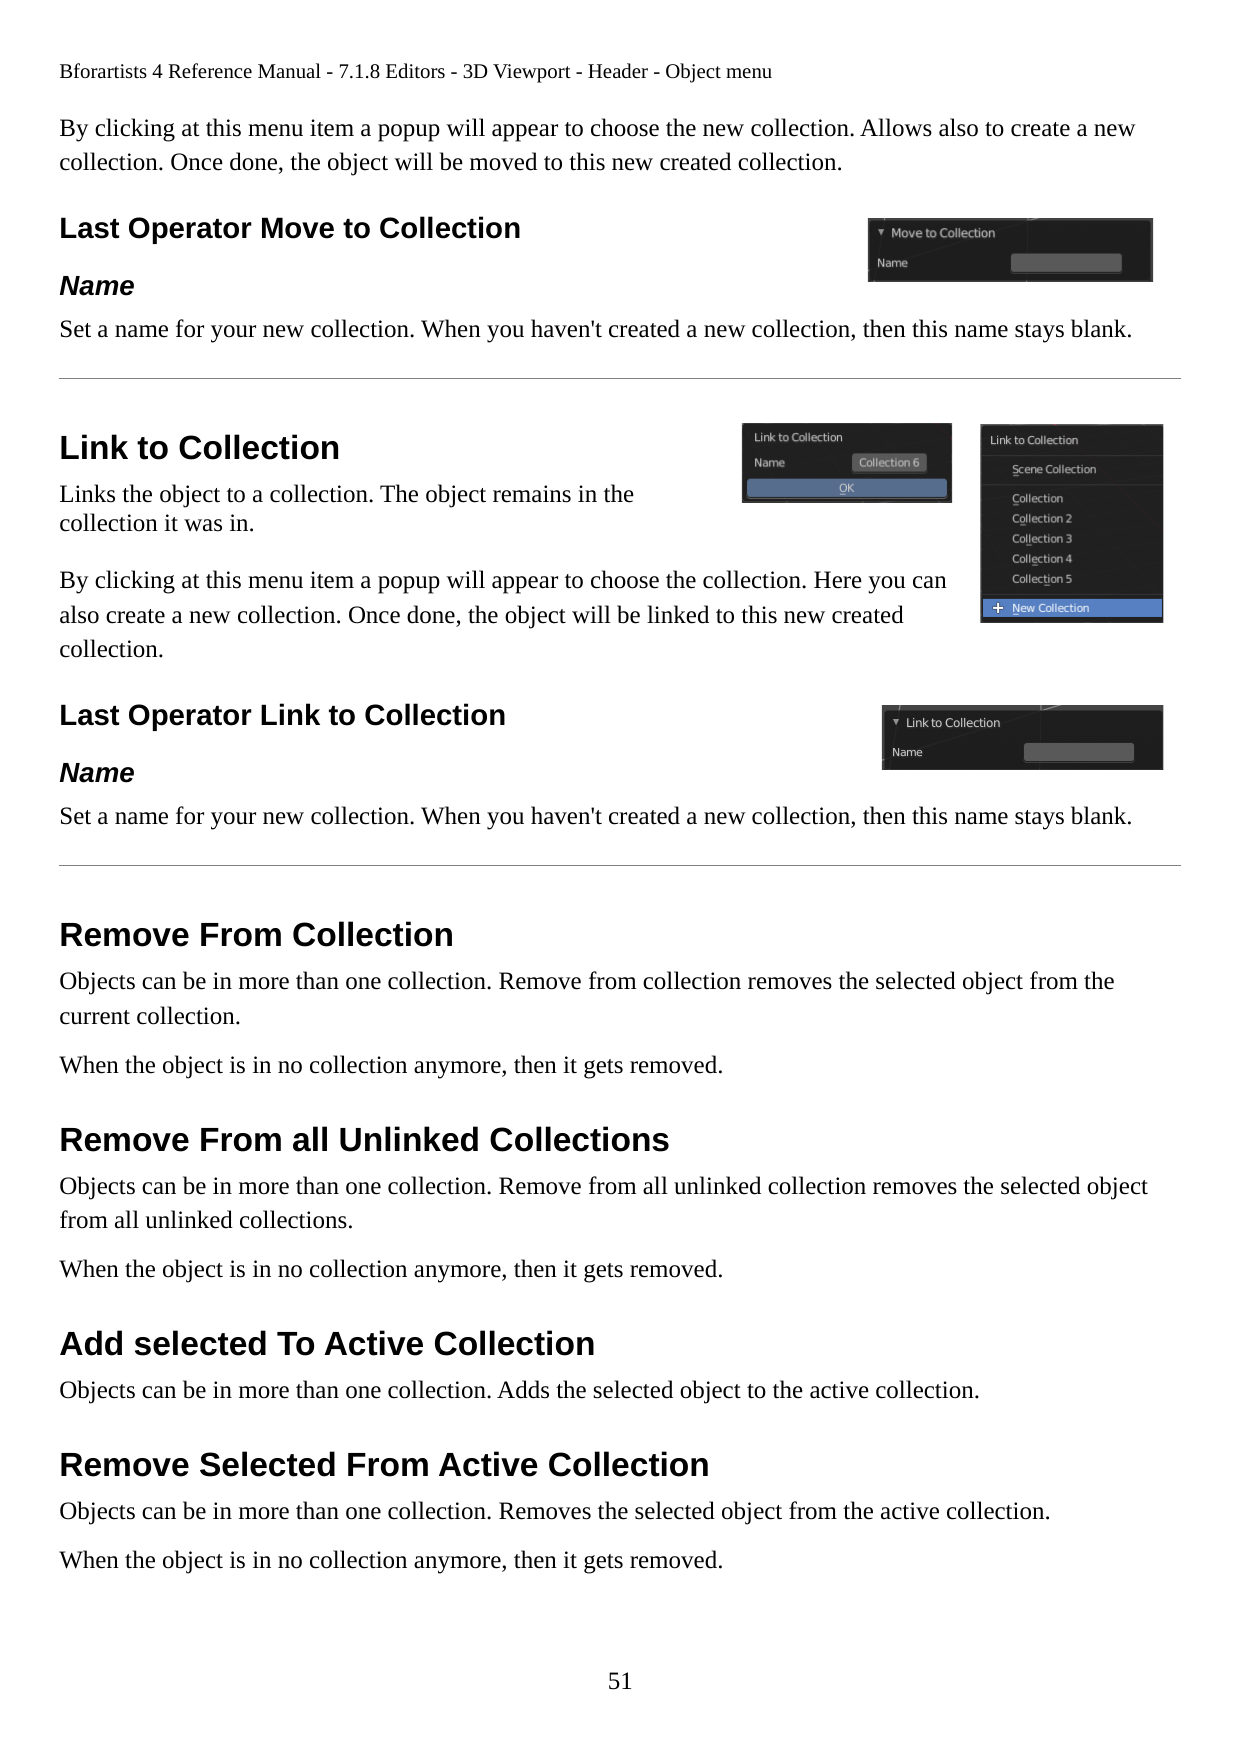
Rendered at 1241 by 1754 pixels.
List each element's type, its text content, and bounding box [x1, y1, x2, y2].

text When the object is in no collection anymore, then it gets removed. [59, 1546, 1181, 1574]
text By clicking at this menu item a popup will appear to choose the collection. Here you can also create a new collection. Once done, the object will be linked to this new created collection. [59, 565, 1181, 663]
subtitle Link to Collection [59, 428, 741, 467]
picture [741, 423, 953, 503]
picture [881, 705, 1164, 770]
picture [980, 424, 1164, 623]
subtitle Remove Selected From Active Collection [59, 1445, 1181, 1484]
text Objects can be in more than one collection. Removes the selected object from the active collection. [59, 1496, 1181, 1525]
subtitle [1164, 428, 1181, 467]
subtitle Remove From Collection [59, 915, 1181, 954]
subtitle Add selected To Active Collection [59, 1324, 1181, 1363]
subtitle Last Operator Link to Collection [59, 698, 1181, 732]
subtitle Remove From all Unlinked Collections [59, 1120, 1181, 1158]
text Set a name for your new collection. When you haven't created a new collection, then this name stays blank. [59, 801, 1181, 830]
text When the object is in no collection anymore, then it gets removed. [59, 1254, 1181, 1283]
subtitle [953, 428, 980, 467]
text When the object is in no collection anymore, then it gets removed. [59, 1050, 1181, 1078]
subtitle Last Operator Move to Collection [59, 211, 1181, 244]
text Set a name for your new collection. When you haven't created a new collection, then this name stays blank. [59, 314, 1181, 343]
subtitle Name [59, 269, 1181, 301]
text By clicking at this menu item a popup will appear to choose the new collection. Allows also to create a new collection. Once done, the object will be moved to this new created collection. [59, 113, 1181, 176]
text Objects can be in more than one collection. Remove from all unlinked collection removes the selected object from all unlinked collections. [59, 1171, 1181, 1234]
picture [867, 218, 1154, 282]
text Objects can be in more than one collection. Adds the selected object to the active collection. [59, 1375, 1181, 1404]
subtitle Name [59, 757, 1181, 788]
text Objects can be in more than one collection. Remove from collection removes the selected object from the current collection. [59, 966, 1181, 1029]
text Links the object to a collection. The object remains in the collection it was in. [59, 479, 980, 537]
